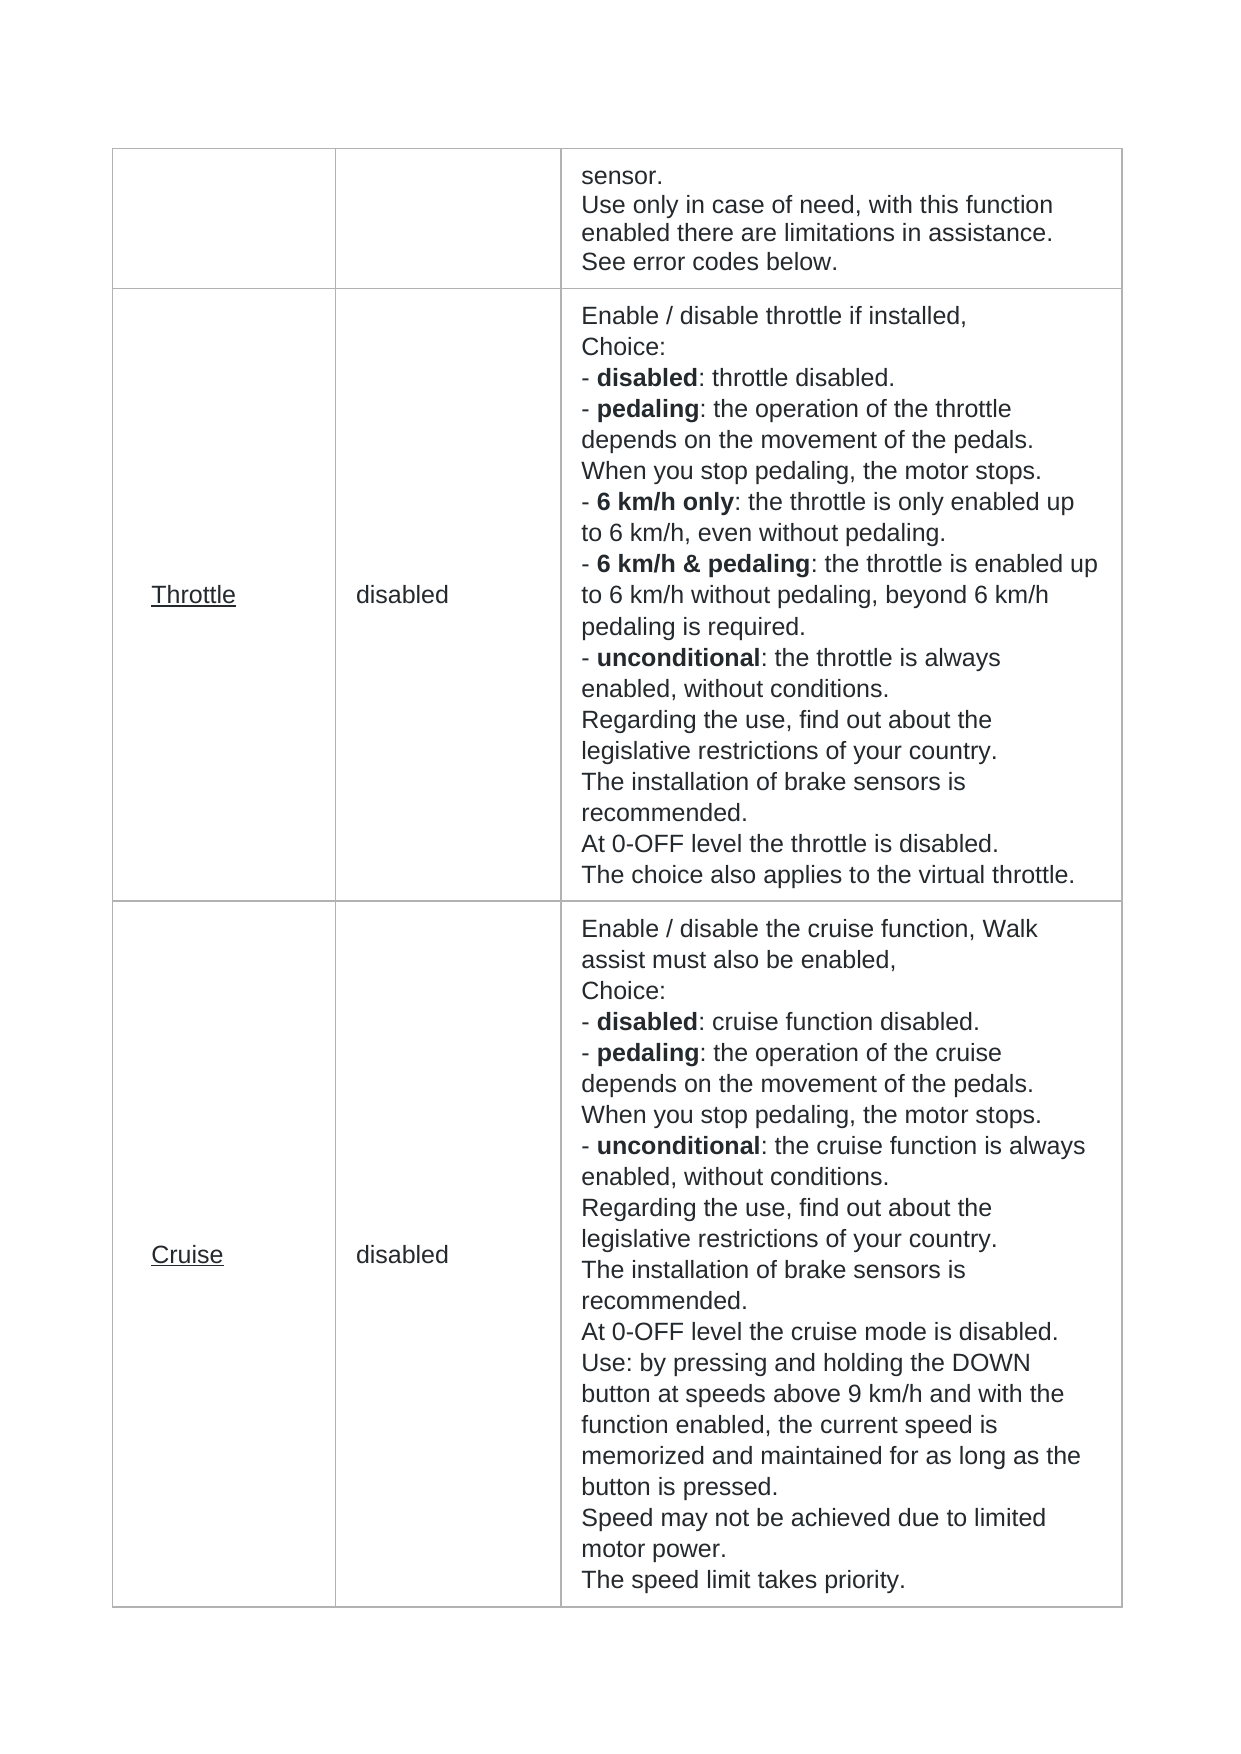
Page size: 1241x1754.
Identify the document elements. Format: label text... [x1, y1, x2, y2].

table_cell Throttle [113, 289, 335, 900]
table_cell [336, 149, 560, 288]
table_cell Enable / disable throttle if installed, Choice: - disabled: throttle disabled. - pedaling: the operation of the throttle depends on the movement of the pedals. When you stop pedaling, the motor stops. - 6 km/h only: the throttle is only enabled up to 6 km/h, even without pedaling. - 6 km/h & pedaling: the throttle is enabled up to 6 km/h without pedaling, beyond 6 km/h pedaling is required. - unconditional: the throttle is always enabled, without conditions. Regarding the use, find out about the legislative restrictions of your country. The installation of brake sensors is recommended. At 0-OFF level the throttle is disabled. The choice also applies to the virtual throttle. [562, 289, 1121, 900]
table_cell disabled [336, 902, 560, 1606]
table_cell sensor. Use only in case of need, with this function enabled there are limitations in assistance. See error codes below. [562, 149, 1121, 288]
table_cell disabled [336, 289, 560, 900]
table_cell Cruise [113, 902, 335, 1606]
table_cell [113, 149, 335, 288]
table_cell Enable / disable the cruise function, Walk assist must also be enabled, Choice: - disabled: cruise function disabled. - pedaling: the operation of the cruise depends on the movement of the pedals. When you stop pedaling, the motor stops. - unconditional: the cruise function is always enabled, without conditions. Regarding the use, find out about the legislative restrictions of your country. The installation of brake sensors is recommended. At 0-OFF level the cruise mode is disabled. Use: by pressing and holding the DOWN button at speeds above 9 km/h and with the function enabled, the current speed is memorized and maintained for as long as the button is pressed. Speed may not be achieved due to limited motor power. The speed limit takes priority. [562, 902, 1121, 1606]
